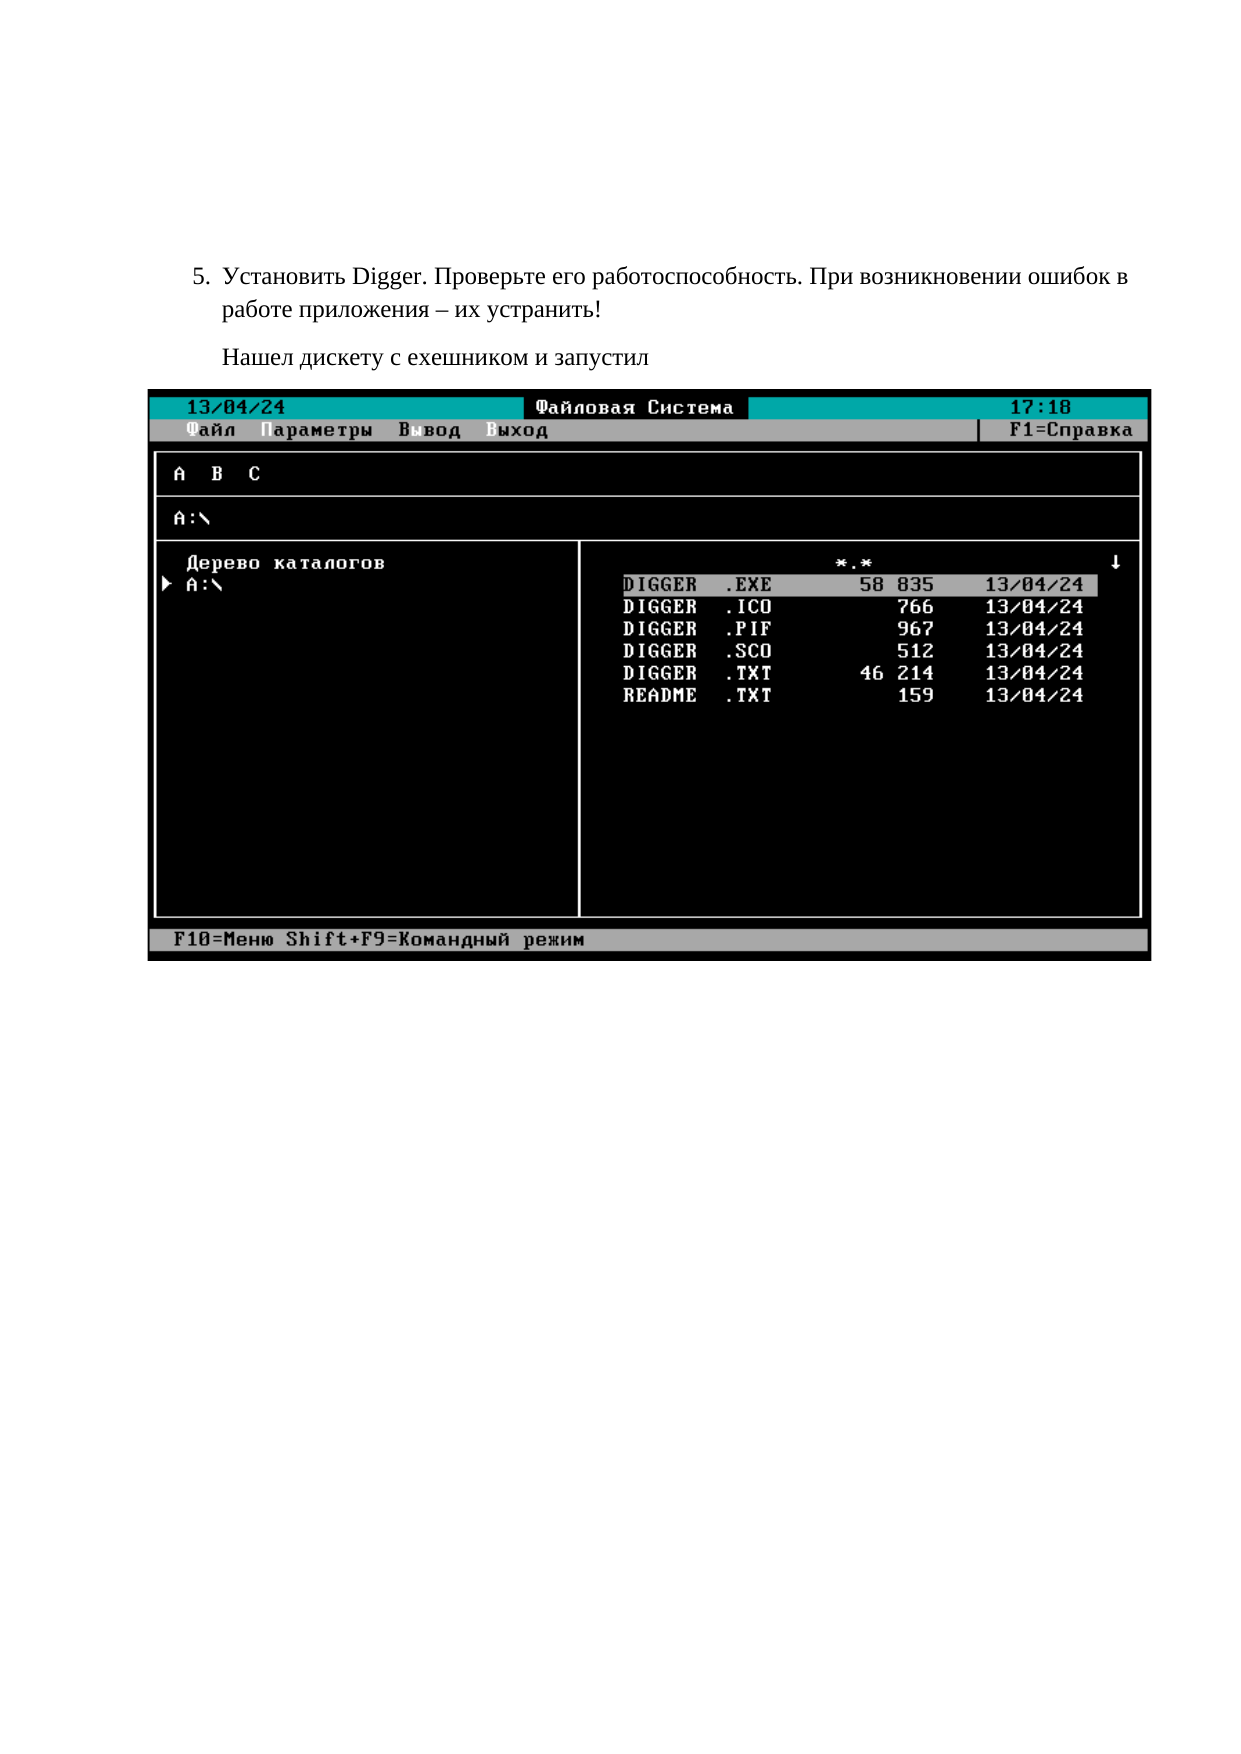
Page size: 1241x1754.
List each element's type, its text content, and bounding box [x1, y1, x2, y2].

list Установить Digger. Проверьте его работоспособность. При возникновении ошибок в работе приложения – их устранить! [192, 261, 1152, 323]
picture [147, 389, 1152, 961]
list Нашел дискету с exeшником и запустил [192, 342, 1152, 370]
